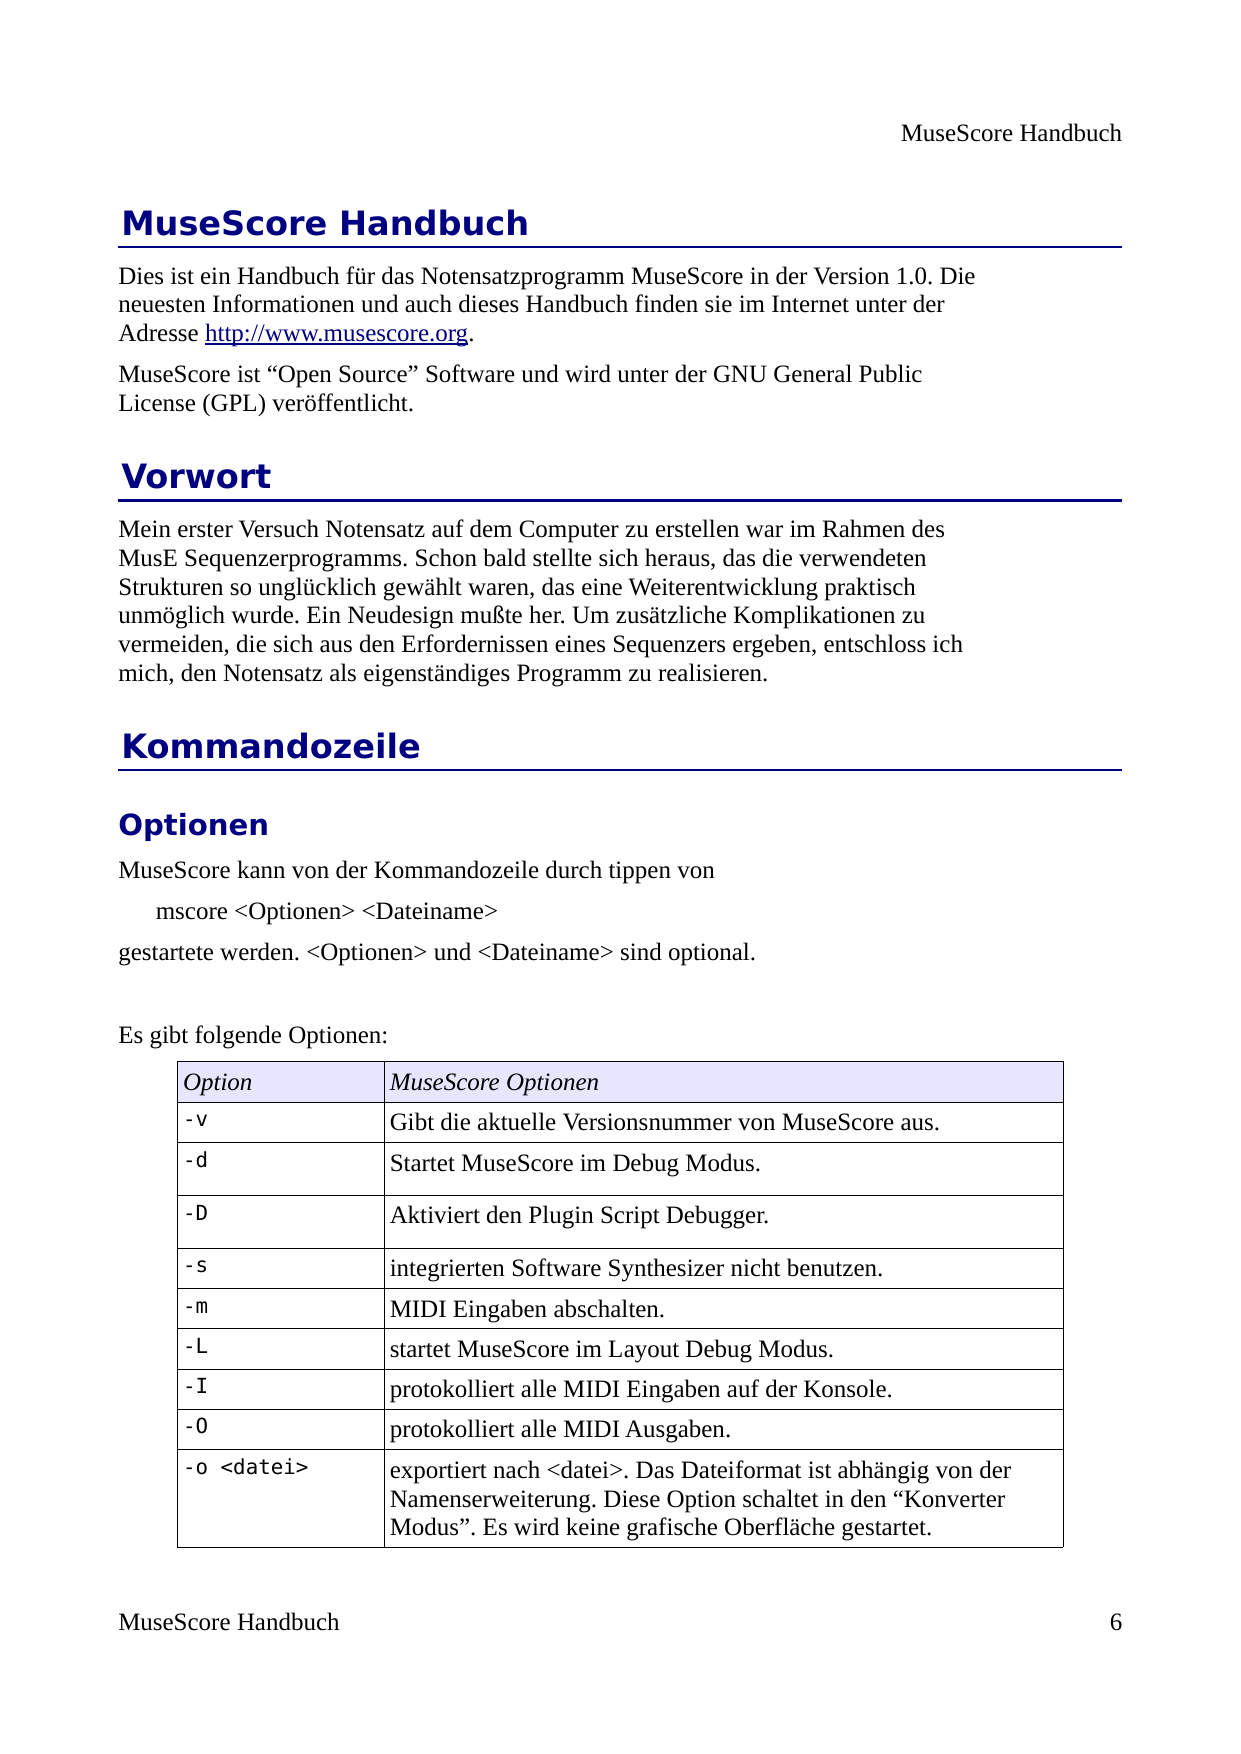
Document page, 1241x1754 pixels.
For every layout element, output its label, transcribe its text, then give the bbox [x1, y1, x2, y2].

text Es gibt folgende Optionen: [118, 1020, 1004, 1049]
text gestartete werden. <Optionen> und <Dateiname> sind optional. [118, 937, 1004, 966]
subtitle MuseScore Handbuch [118, 201, 1122, 246]
table_cell -o <datei> [178, 1450, 384, 1547]
table_cell -I [178, 1370, 384, 1409]
subtitle Kommandozeile [118, 724, 1122, 769]
table_cell Startet MuseScore im Debug Modus. [385, 1143, 1063, 1195]
table_cell Aktiviert den Plugin Script Debugger. [385, 1196, 1063, 1247]
table_cell -m [178, 1289, 384, 1328]
subtitle Vorwort [118, 454, 1122, 499]
table_cell MIDI Eingaben abschalten. [385, 1289, 1063, 1328]
table_cell -s [178, 1249, 384, 1288]
text MuseScore kann von der Kommandozeile durch tippen von [118, 855, 1004, 884]
table_cell startet MuseScore im Layout Debug Modus. [385, 1329, 1063, 1368]
table_cell -D [178, 1196, 384, 1247]
table_cell -d [178, 1143, 384, 1195]
table_cell -O [178, 1410, 384, 1449]
text MuseScore ist “Open Source” Software und wird unter der GNU General Public License (GPL) veröffentlicht. [118, 359, 1004, 417]
table_cell integrierten Software Synthesizer nicht benutzen. [385, 1249, 1063, 1288]
table_cell protokolliert alle MIDI Ausgaben. [385, 1410, 1063, 1449]
table_header MuseScore Optionen [385, 1062, 1063, 1102]
table_cell protokolliert alle MIDI Eingaben auf der Konsole. [385, 1370, 1063, 1409]
subtitle Optionen [118, 808, 1122, 842]
table_cell Gibt die aktuelle Versionsnummer von MuseScore aus. [385, 1103, 1063, 1142]
text Dies ist ein Handbuch für das Notensatzprogramm MuseScore in der Version 1.0. Die neuesten Informationen und auch dieses Handbuch finden sie im Internet unter der Adresse http://www.musescore.org. [118, 261, 1004, 347]
table_cell exportiert nach <datei>. Das Dateiformat ist abhängig von der Namenserweiterung. Diese Option schaltet in den “Konverter Modus”. Es wird keine grafische Oberfläche gestartet. [385, 1450, 1063, 1547]
table_cell -v [178, 1103, 384, 1142]
table_header Option [178, 1062, 384, 1102]
text Mein erster Versuch Notensatz auf dem Computer zu erstellen war im Rahmen des MusE Sequenzerprogramms. Schon bald stellte sich heraus, das die verwendeten Strukturen so unglücklich gewählt waren, das eine Weiterentwicklung praktisch unmöglich wurde. Ein Neudesign mußte her. Um zusätzliche Komplikationen zu vermeiden, die sich aus den Erfordernissen eines Sequenzers ergeben, entschloss ich mich, den Notensatz als eigenständiges Programm zu realisieren. [118, 514, 1004, 687]
text mscore <Optionen> <Dateiname> [118, 896, 1004, 925]
table_cell -L [178, 1329, 384, 1368]
